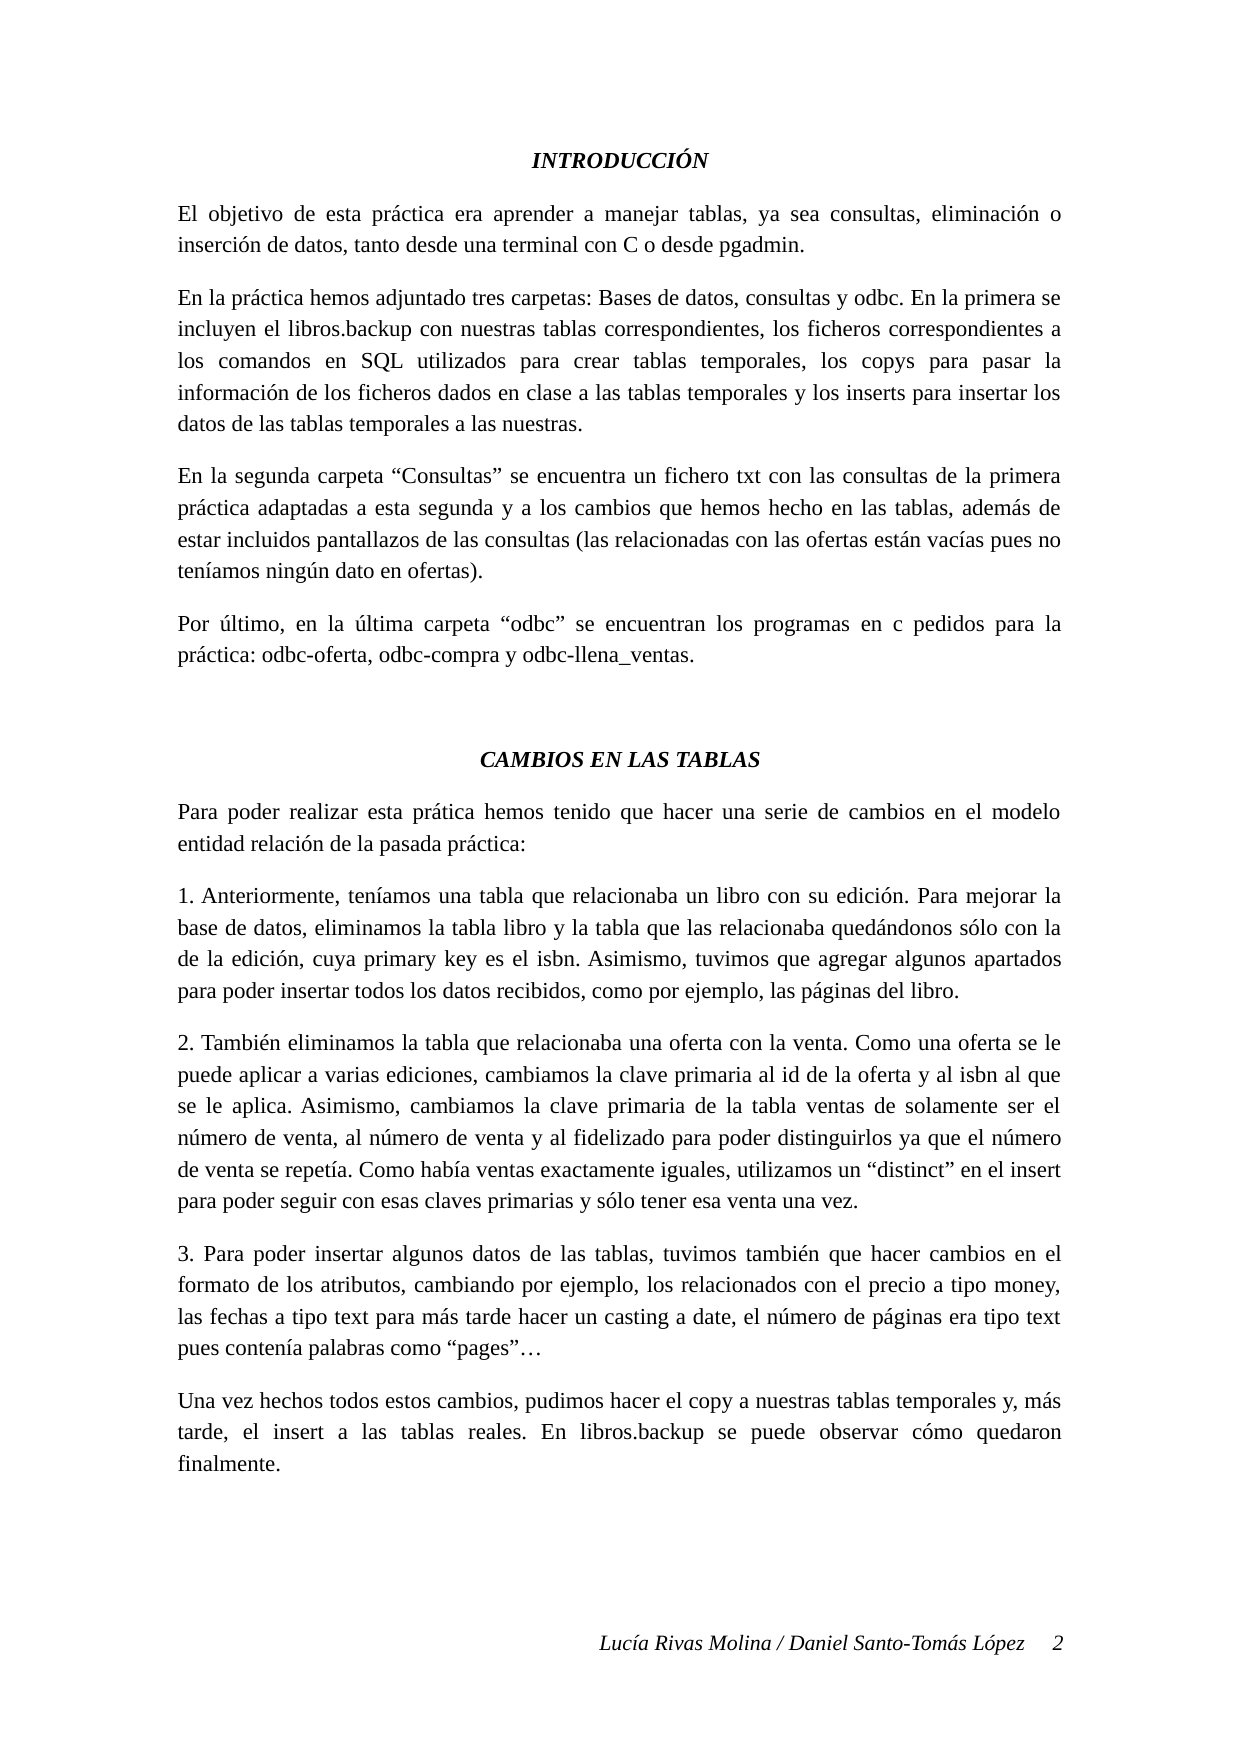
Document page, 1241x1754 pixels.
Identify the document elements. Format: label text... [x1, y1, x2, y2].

text INTRODUCCIÓN [177, 148, 1063, 174]
text 2. También eliminamos la tabla que relacionaba una oferta con la venta. Como una oferta se le puede aplicar a varias ediciones, cambiamos la clave primaria al id de la oferta y al isbn al que se le aplica. Asimismo, cambiamos la clave primaria de la tabla ventas de solamente ser el número de venta, al número de venta y al fidelizado para poder distinguirlos ya que el número de venta se repetía. Como había ventas exactamente iguales, utilizamos un “distinct” en el insert para poder seguir con esas claves primarias y sólo tener esa venta una vez. [177, 1029, 1063, 1214]
text Por último, en la última carpeta “odbc” se encuentran los programas en c pedidos para la práctica: odbc-oferta, odbc-compra y odbc-llena_ventas. [177, 610, 1063, 668]
text En la práctica hemos adjuntado tres carpetas: Bases de datos, consultas y odbc. En la primera se incluyen el libros.backup con nuestras tablas correspondientes, los ficheros correspondientes a los comandos en SQL utilizados para crear tablas temporales, los copys para pasar la información de los ficheros dados en clase a las tablas temporales y los inserts para insertar los datos de las tablas temporales a las nuestras. [177, 284, 1063, 437]
text 1. Anteriormente, teníamos una tabla que relacionaba un libro con su edición. Para mejorar la base de datos, eliminamos la tabla libro y la tabla que las relacionaba quedándonos sólo con la de la edición, cuya primary key es el isbn. Asimismo, tuvimos que agregar algunos apartados para poder insertar todos los datos recibidos, como por ejemplo, las páginas del libro. [177, 882, 1063, 1003]
text En la segunda carpeta “Consultas” se encuentra un fichero txt con las consultas de la primera práctica adaptadas a esta segunda y a los cambios que hemos hecho en las tablas, además de estar incluidos pantallazos de las consultas (las relacionadas con las ofertas están vacías pues no teníamos ningún dato en ofertas). [177, 463, 1063, 584]
text 3. Para poder insertar algunos datos de las tablas, tuvimos también que hacer cambios en el formato de los atributos, cambiando por ejemplo, los relacionados con el precio a tipo money, las fechas a tipo text para más tarde hacer un casting a date, el número de páginas era tipo text pues contenía palabras como “pages”… [177, 1240, 1063, 1361]
text Para poder realizar esta prática hemos tenido que hacer una serie de cambios en el modelo entidad relación de la pasada práctica: [177, 798, 1063, 856]
text Una vez hechos todos estos cambios, pudimos hacer el copy a nuestras tablas temporales y, más tarde, el insert a las tablas reales. En libros.backup se puede observar cómo quedaron finalmente. [177, 1387, 1063, 1476]
text CAMBIOS EN LAS TABLAS [177, 746, 1063, 772]
text El objetivo de esta práctica era aprender a manejar tablas, ya sea consultas, eliminación o inserción de datos, tanto desde una terminal con C o desde pgadmin. [177, 200, 1063, 258]
